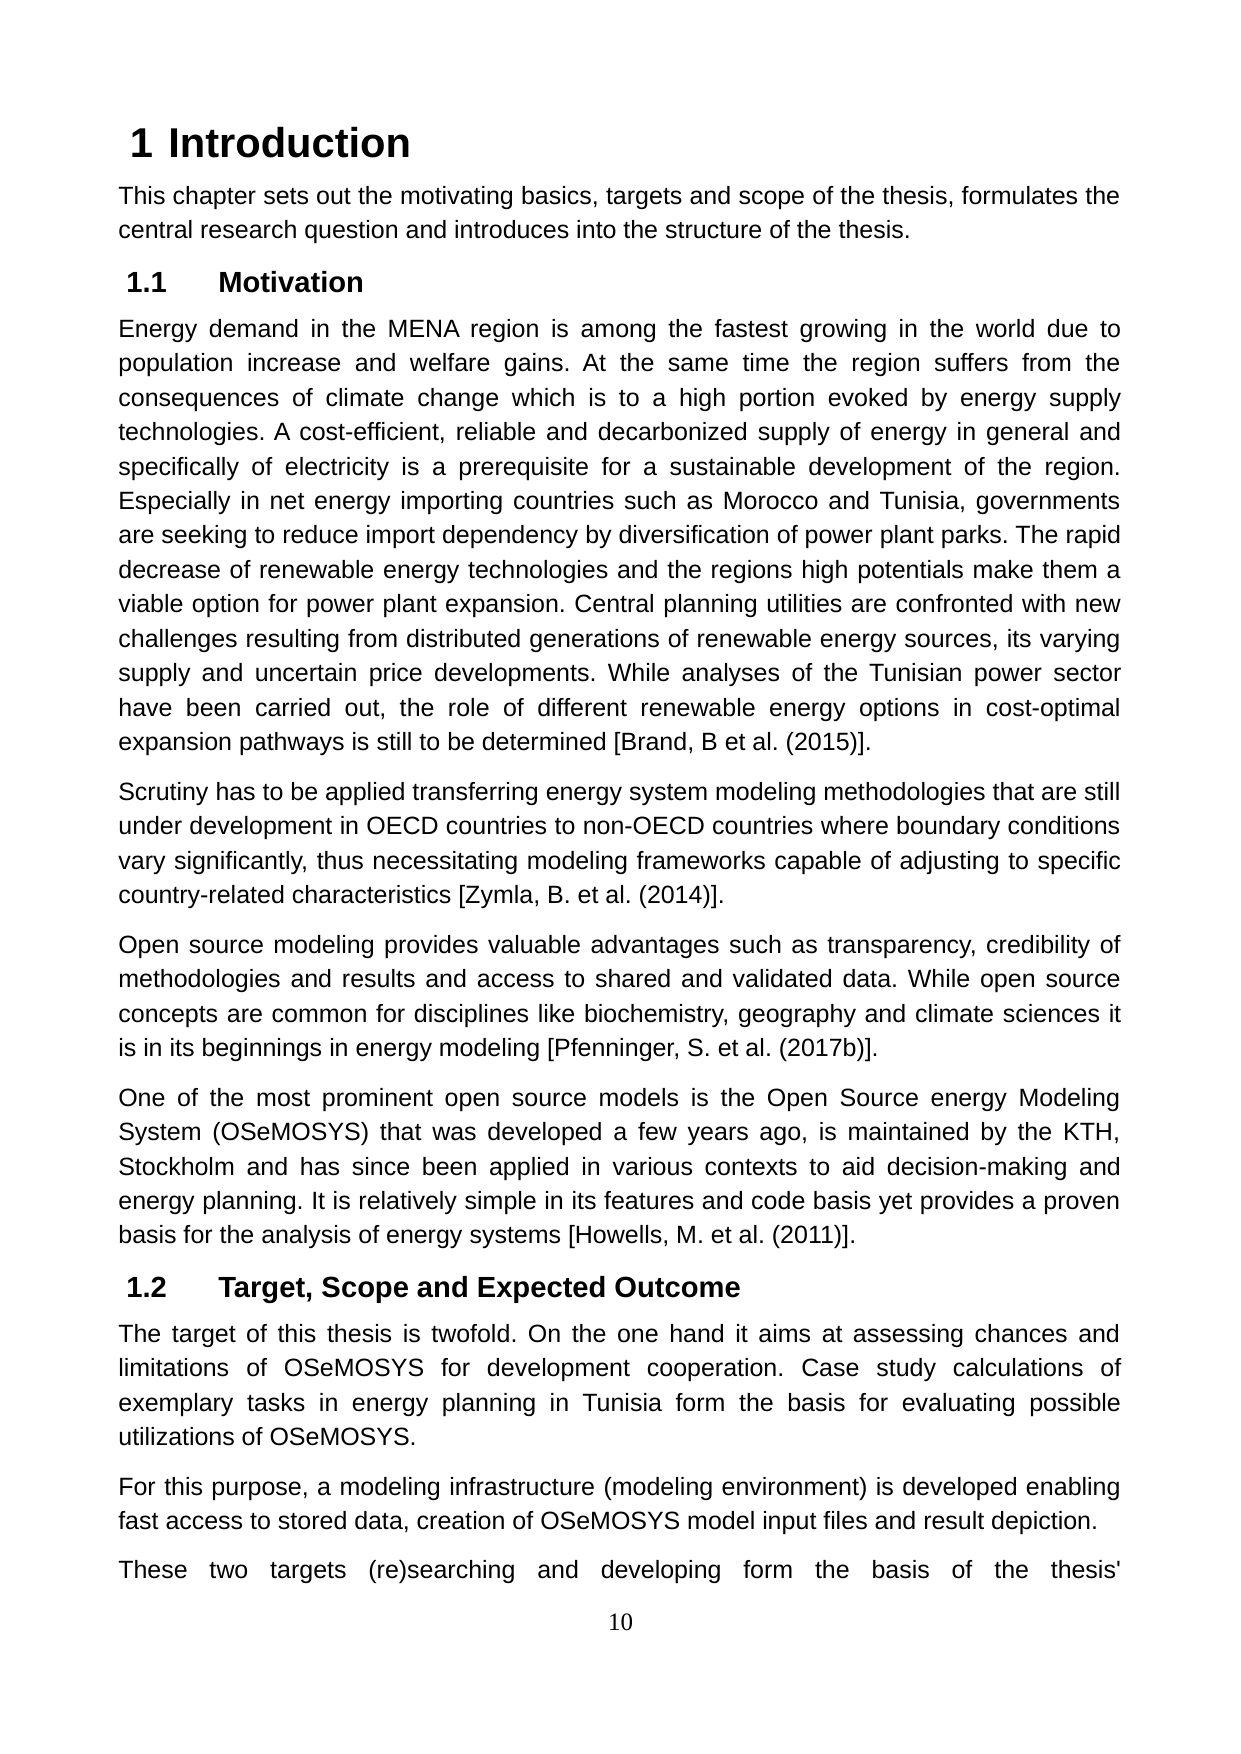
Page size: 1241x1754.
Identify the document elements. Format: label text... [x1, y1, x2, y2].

subtitle Motivation [118, 265, 1122, 298]
text These two targets (re)searching and developing form the basis of the thesis' [118, 1555, 1122, 1584]
subtitle Introduction [118, 118, 1122, 166]
text The target of this thesis is twofold. On the one hand it aims at assessing chances and limitations of OSeMOSYS for development cooperation. Case study calculations of exemplary tasks in energy planning in Tunisia form the basis for evaluating possible utilizations of OSeMOSYS. [118, 1318, 1122, 1451]
list Energy demand in the MENA region is among the fastest growing in the world due to population increase and welfare gains. At the same time the region suffers from the consequences of climate change which is to a high portion evoked by energy supply technologies. A cost-efficient, reliable and decarbonized supply of energy in general and specifically of electricity is a prerequisite for a sustainable development of the region. Especially in net energy importing countries such as Morocco and Tunisia, governments are seeking to reduce import dependency by diversification of power plant parks. The rapid decrease of renewable energy technologies and the regions high potentials make them a viable option for power plant expansion. Central planning utilities are confronted with new challenges resulting from distributed generations of renewable energy sources, its varying supply and uncertain price developments. While analyses of the Tunisian power sector have been carried out, the role of different renewable energy options in cost-optimal expansion pathways is still to be determined [Brand, B et al. (2015)]. [118, 313, 1122, 756]
list This chapter sets out the motivating basics, targets and scope of the thesis, formulates the central research question and introduces into the structure of the thesis. [118, 181, 1122, 244]
text Open source modeling provides valuable advantages such as transparency, credibility of methodologies and results and access to shared and validated data. While open source concepts are common for disciplines like biochemistry, geography and climate sciences it is in its beginnings in energy modeling [Pfenninger, S. et al. (2017b)]. [118, 930, 1122, 1062]
text For this purpose, a modeling infrastructure (modeling environment) is developed enabling fast access to stored data, creation of OSeMOSYS model input files and result depiction. [118, 1471, 1122, 1535]
subtitle Target, Scope and Expected Outcome [118, 1270, 1122, 1303]
list One of the most prominent open source models is the Open Source energy Modeling System (OSeMOSYS) that was developed a few years ago, is maintained by the KTH, Stockholm and has since been applied in various contexts to aid decision-making and energy planning. It is relatively simple in its features and code basis yet provides a proven basis for the analysis of energy systems [Howells, M. et al. (2011)]. [118, 1083, 1122, 1249]
text Scrutiny has to be applied transferring energy system modeling methodologies that are still under development in OECD countries to non-OECD countries where boundary conditions vary significantly, thus necessitating modeling frameworks capable of adjusting to specific country-related characteristics [Zymla, B. et al. (2014)]. [118, 777, 1122, 909]
